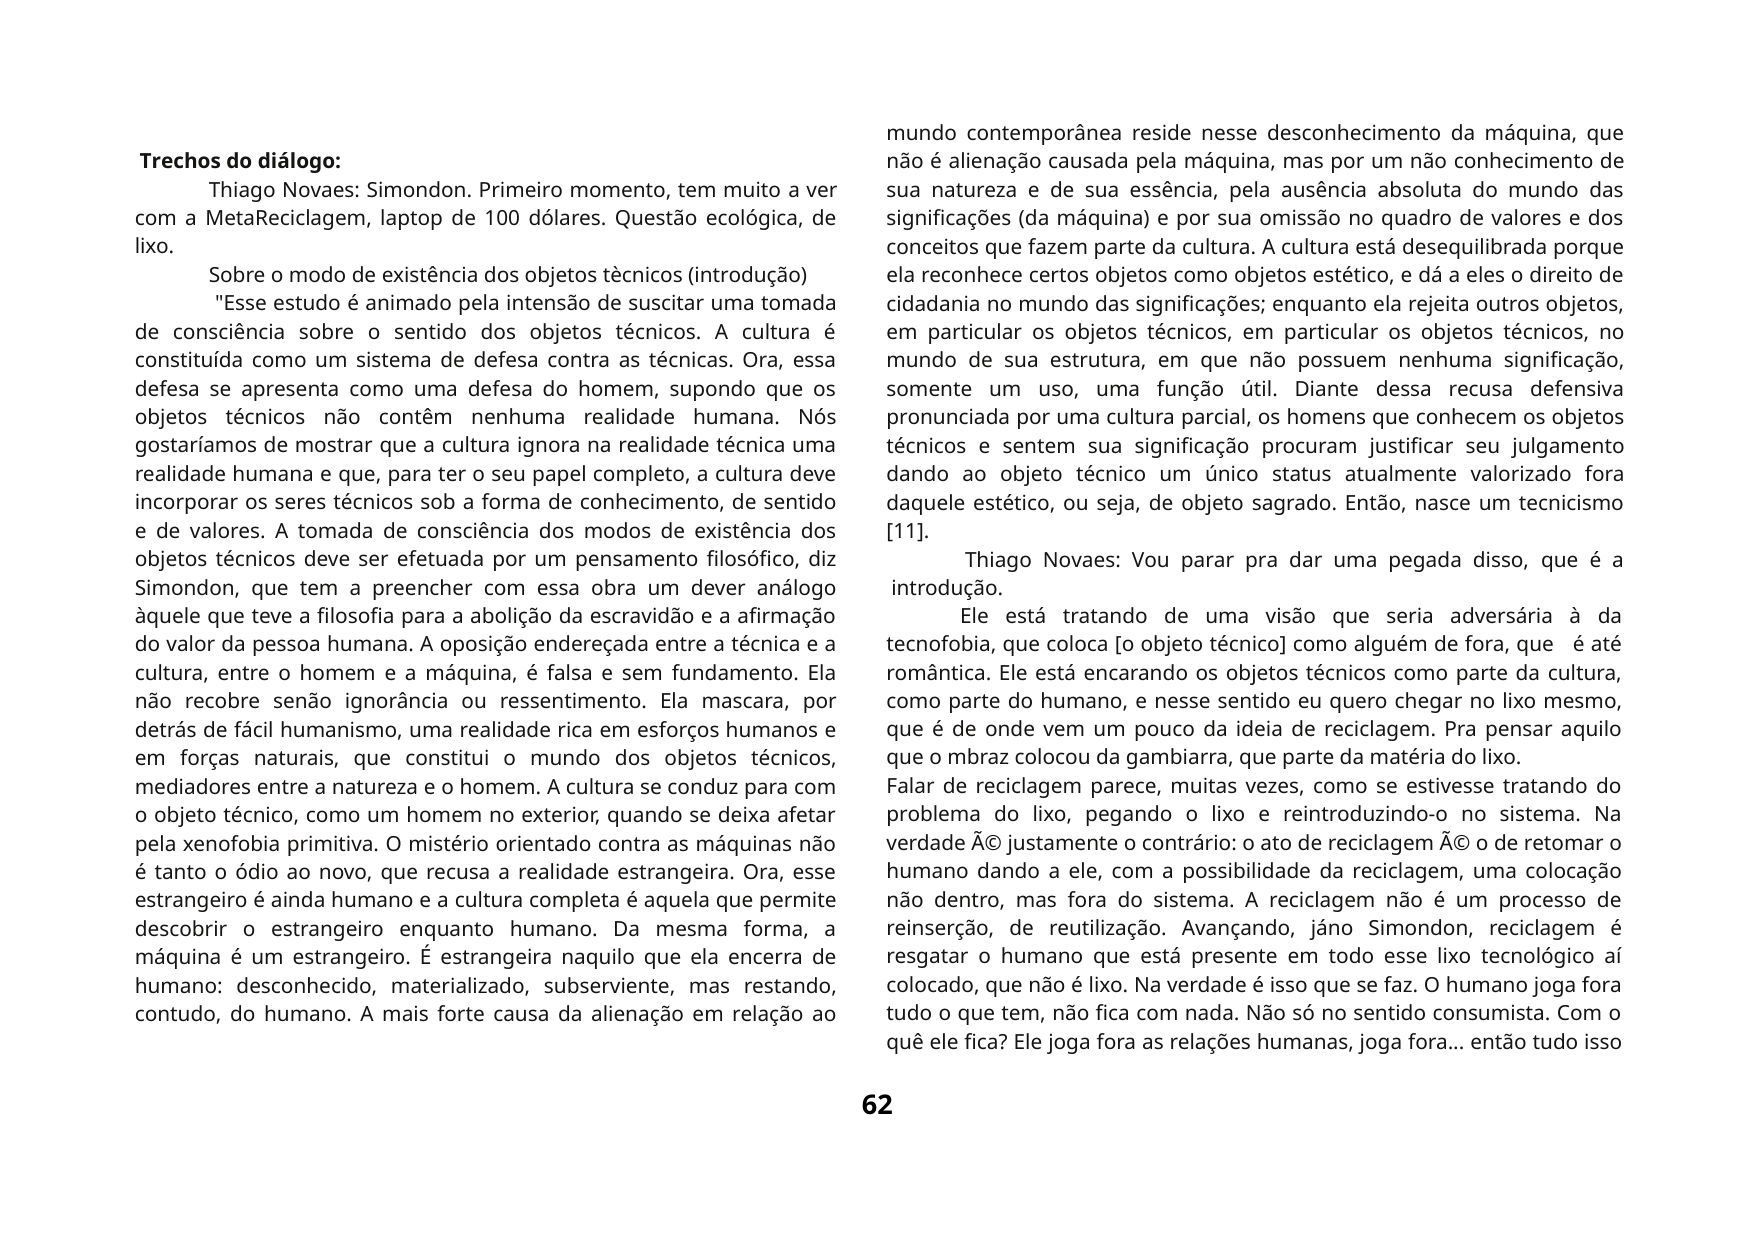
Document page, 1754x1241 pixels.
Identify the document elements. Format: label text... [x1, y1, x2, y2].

text Falar de reciclagem parece, muitas vezes, como se estivesse tratando do problema do lixo, pegando o lixo e reintroduzindo-o no sistema. Na verdade Ã© justamente o contrário: o ato de reciclagem Ã© o de retomar o humano dando a ele, com a possibilidade da reciclagem, uma colocação não dentro, mas fora do sistema. A reciclagem não é um processo de reinserção, de reutilização. Avançando, jáno Simondon, reciclagem é resgatar o humano que está presente em todo esse lixo tecnológico aí colocado, que não é lixo. Na verdade é isso que se faz. O humano joga fora tudo o que tem, não fica com nada. Não só no sentido consumista. Com o quê ele fica? Ele joga fora as relações humanas, joga fora... então tudo isso [886, 771, 1623, 1055]
text mundo contemporânea reside nesse desconhecimento da máquina, que não é alienação causada pela máquina, mas por um não conhecimento de sua natureza e de sua essência, pela ausência absoluta do mundo das significações (da máquina) e por sua omissão no quadro de valores e dos conceitos que fazem parte da cultura. A cultura está desequilibrada porque ela reconhece certos objetos como objetos estético, e dá a eles o direito de cidadania no mundo das significações; enquanto ela rejeita outros objetos, em particular os objetos técnicos, em particular os objetos técnicos, no mundo de sua estrutura, em que não possuem nenhuma significação, somente um uso, uma função útil. Diante dessa recusa defensiva pronunciada por uma cultura parcial, os homens que conhecem os objetos técnicos e sentem sua significação procuram justificar seu julgamento dando ao objeto técnico um único status atualmente valorizado fora daquele estético, ou seja, de objeto sagrado. Então, nasce um tecnicismo [11]. [886, 118, 1625, 545]
text Trechos do diálogo: [139, 147, 848, 175]
text Ele está tratando de uma visão que seria adversária à da tecnofobia, que coloca [o objeto técnico] como alguém de fora, que é até romântica. Ele está encarando os objetos técnicos como parte da cultura, como parte do humano, e nesse sentido eu quero chegar no lixo mesmo, que é de onde vem um pouco da ideia de reciclagem. Pra pensar aquilo que o mbraz colocou da gambiarra, que parte da matéria do lixo. [886, 601, 1623, 771]
text Thiago Novaes: Vou parar pra dar uma pegada disso, que é a introdução. [891, 545, 1624, 601]
text Thiago Novaes: Simondon. Primeiro momento, tem muito a ver com a MetaReciclagem, laptop de 100 dólares. Questão ecológica, de lixo. [134, 175, 837, 260]
text Sobre o modo de existência dos objetos tècnicos (introdução) [134, 260, 837, 288]
text "Esse estudo é animado pela intensão de suscitar uma tomada de consciência sobre o sentido dos objetos técnicos. A cultura é constituída como um sistema de defesa contra as técnicas. Ora, essa defesa se apresenta como uma defesa do homem, supondo que os objetos técnicos não contêm nenhuma realidade humana. Nós gostaríamos de mostrar que a cultura ignora na realidade técnica uma realidade humana e que, para ter o seu papel completo, a cultura deve incorporar os seres técnicos sob a forma de conhecimento, de sentido e de valores. A tomada de consciência dos modos de existência dos objetos técnicos deve ser efetuada por um pensamento filosófico, diz Simondon, que tem a preencher com essa obra um dever análogo àquele que teve a filosofia para a abolição da escravidão e a afirmação do valor da pessoa humana. A oposição endereçada entre a técnica e a cultura, entre o homem e a máquina, é falsa e sem fundamento. Ela não recobre senão ignorância ou ressentimento. Ela mascara, por detrás de fácil humanismo, uma realidade rica em esforços humanos e em forças naturais, que constitui o mundo dos objetos técnicos, mediadores entre a natureza e o homem. A cultura se conduz para com o objeto técnico, como um homem no exterior, quando se deixa afetar pela xenofobia primitiva. O mistério orientado contra as máquinas não é tanto o ódio ao novo, que recusa a realidade estrangeira. Ora, esse estrangeiro é ainda humano e a cultura completa é aquela que permite descobrir o estrangeiro enquanto humano. Da mesma forma, a máquina é um estrangeiro. É estrangeira naquilo que ela encerra de humano: desconhecido, materializado, subserviente, mas restando, contudo, do humano. A mais forte causa da alienação em relação ao [134, 288, 837, 1028]
